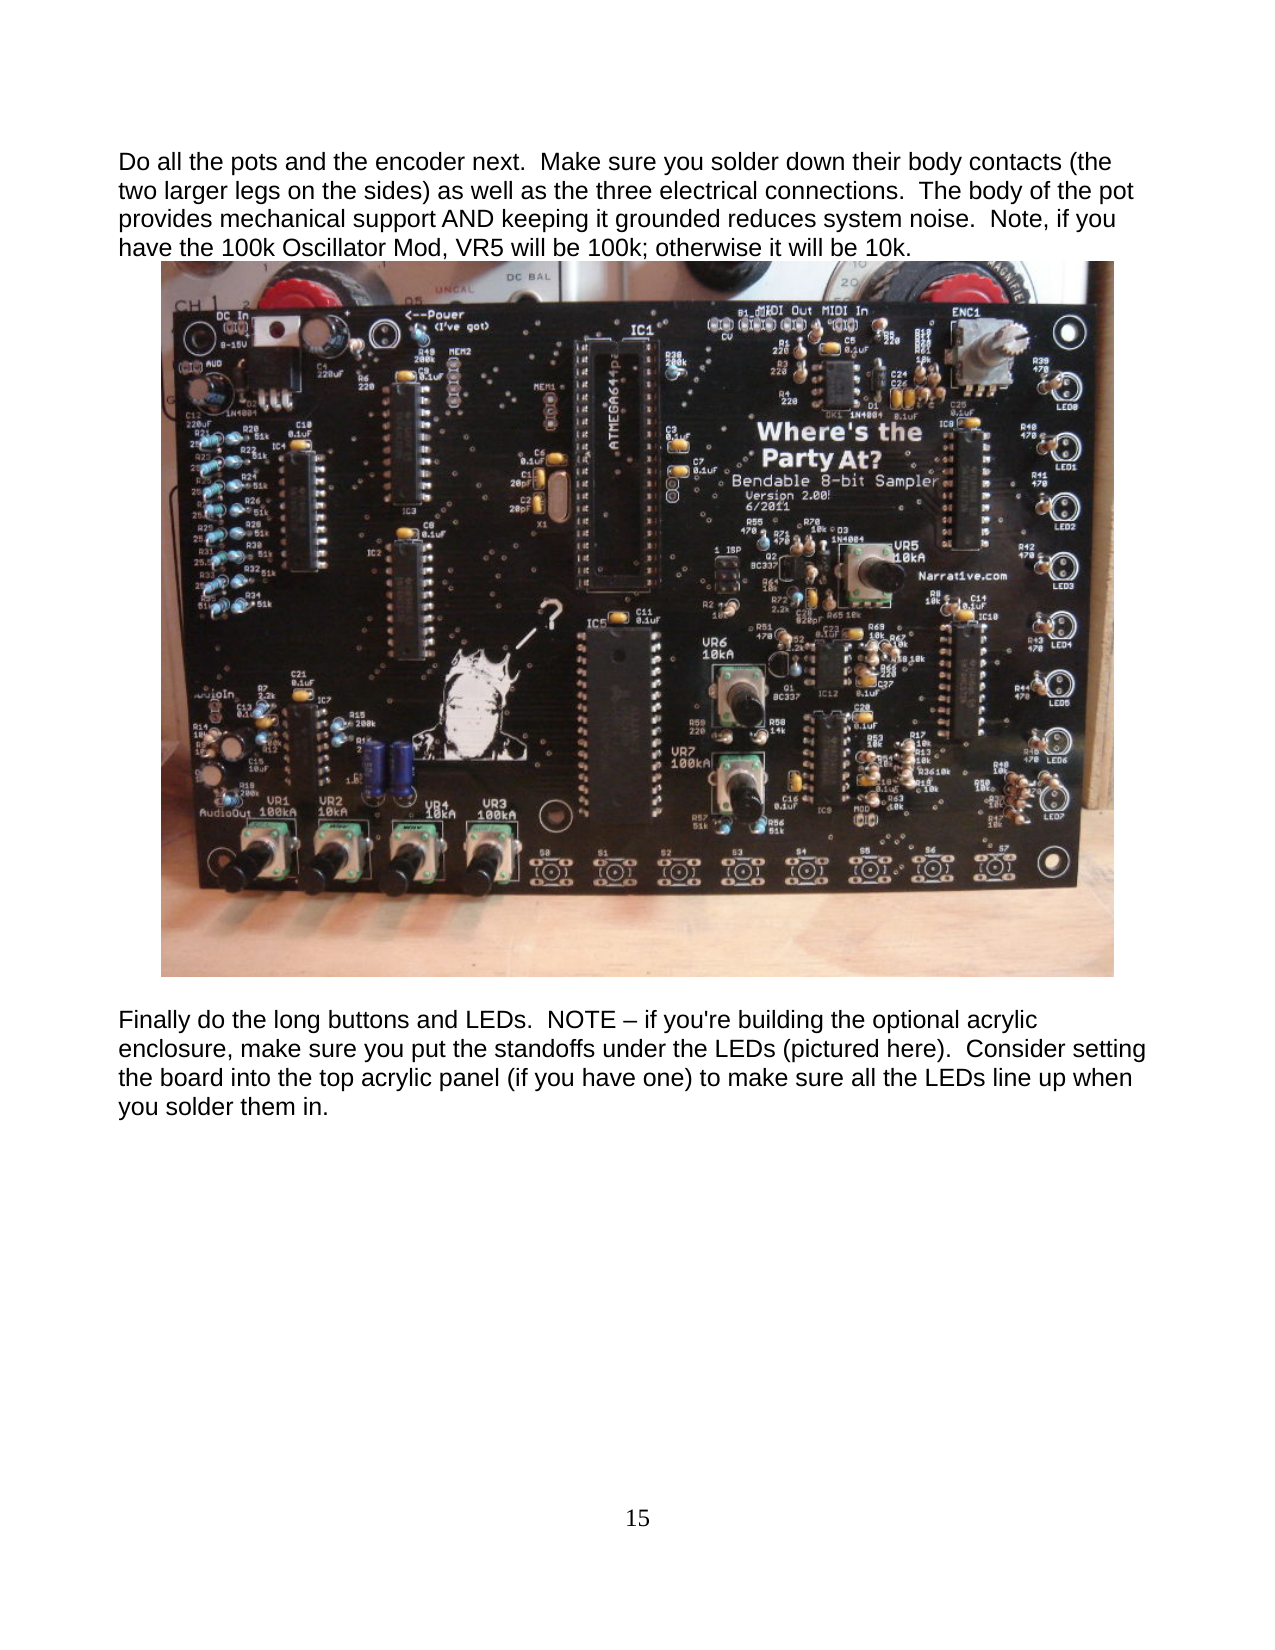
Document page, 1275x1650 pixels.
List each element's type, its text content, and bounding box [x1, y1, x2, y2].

text Finally do the long buttons and LEDs. NOTE – if you're building the optional acrylic enclosure, make sure you put the standoffs under the LEDs (pictured here). Consider setting the board into the top acrylic panel (if you have one) to make sure all the LEDs line up when you solder them in. [118, 1005, 1157, 1120]
text Do all the pots and the encoder next. Make sure you solder down their body contacts (the two larger legs on the sides) as well as the three electrical connections. The body of the pot provides mechanical support AND keeping it grounded reduces system noise. Note, if you have the 100k Oscillator Mod, VR5 will be 100k; otherwise it will be 10k. [118, 147, 1157, 262]
picture [161, 261, 1114, 977]
